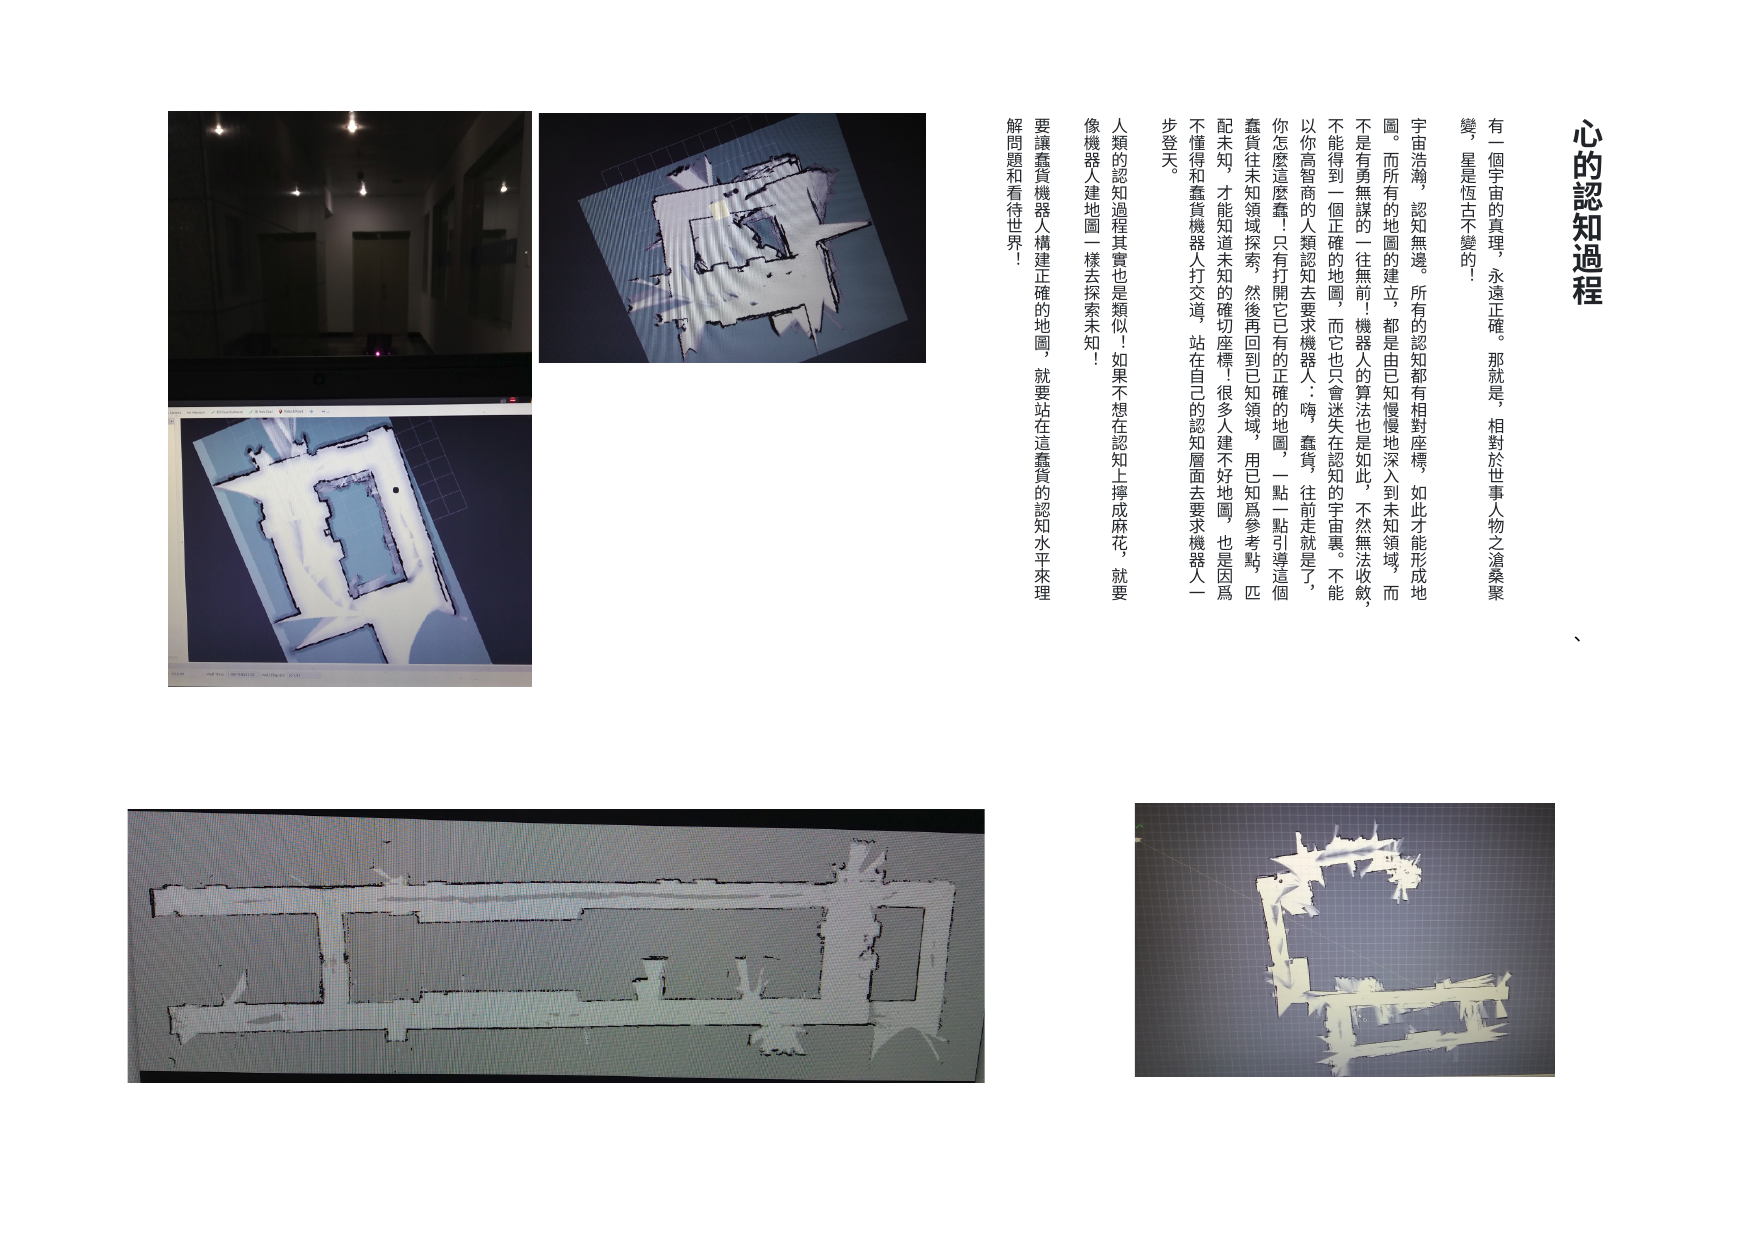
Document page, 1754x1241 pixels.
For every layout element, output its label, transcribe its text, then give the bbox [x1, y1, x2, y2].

text 人類的認知過程其實也是類似！如果不想在認知上擰成麻花，就要像機器人建地圖一樣去探索未知！ [1080, 118, 1132, 605]
picture [127, 809, 985, 1083]
text 有一個宇宙的真理，永遠正確。那就是，相對於世事人物之滄桑聚變，星是恆古不變的！ [1456, 118, 1508, 605]
picture [168, 111, 532, 687]
text 宇宙浩瀚，認知無邊。所有的認知都有相對座標，如此才能形成地圖。而所有的地圖的建立，都是由已知慢慢地深入到未知領域，而不是有勇無謀的一往無前！機器人的算法也是如此，不然無法收斂，不能得到一個正確的地圖，而它也只會迷失在認知的宇宙裏。不能以你高智商的人類認知去要求機器人：嗨，蠢貨，往前走就是了，你怎麼這麼蠢！只有打開它已有的正確的地圖，一點一點引導這個蠢貨往未知領域探索，然後再回到已知領域，用已知爲參考點，匹配未知，才能知道未知的確切座標！很多人建不好地圖，也是因爲不懂得和蠢貨機器人打交道，站在自己的認知層面去要求機器人一步登天。 [1157, 118, 1431, 605]
text 要讓蠢貨機器人構建正確的地圖，就要站在這蠢貨的認知水平來理解問題和看待世界！ [1003, 118, 1054, 605]
picture [538, 113, 926, 363]
subtitle 心的認知過程 [1566, 118, 1611, 605]
text 、 [1558, 635, 1586, 1122]
picture [1134, 803, 1555, 1077]
